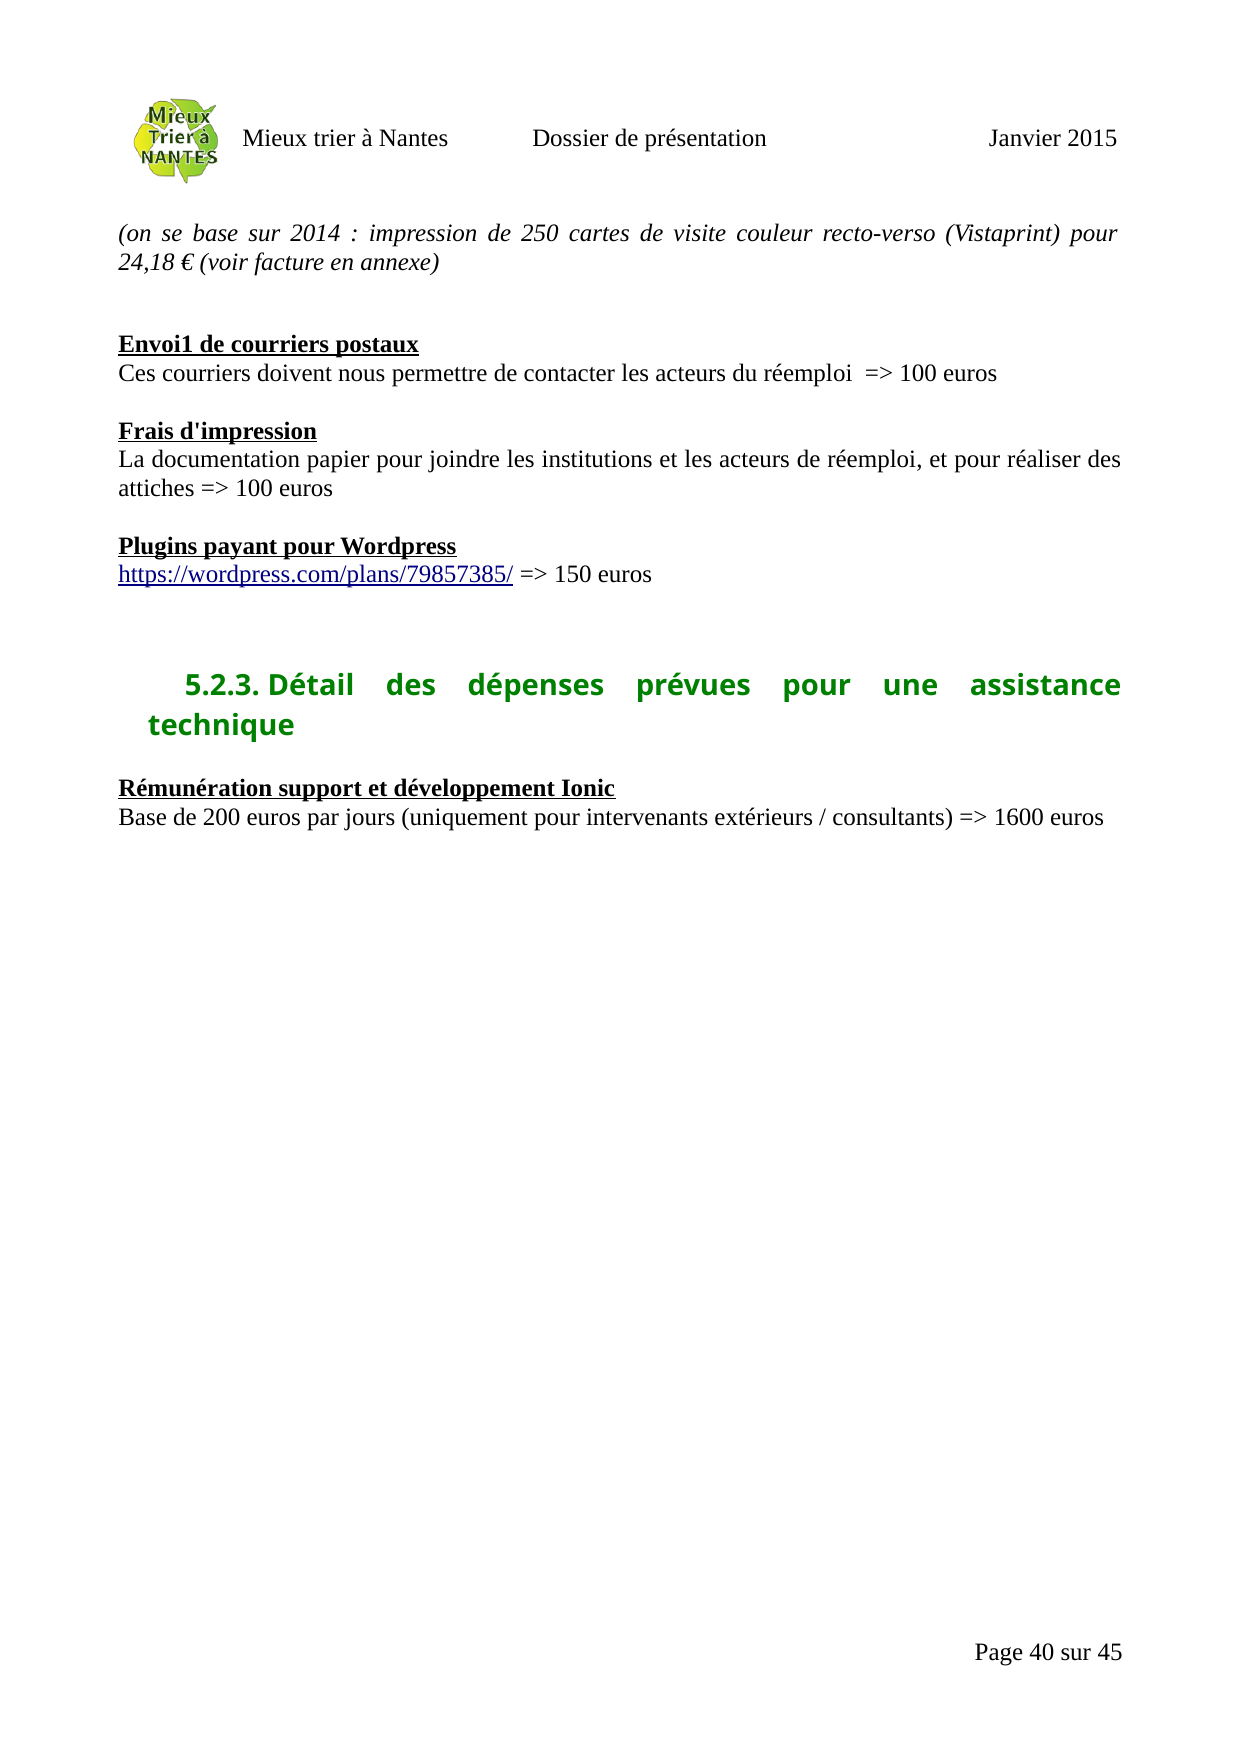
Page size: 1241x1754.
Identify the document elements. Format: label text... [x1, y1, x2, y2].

picture [131, 95, 221, 185]
text Base de 200 euros par jours (uniquement pour intervenants extérieurs / consultants) => 1600 euros [118, 802, 1122, 831]
text (on se base sur 2014 : impression de 250 cartes de visite couleur recto-verso (Vistaprint) pour 24,18 € (voir facture en annexe) [118, 218, 1122, 276]
text Ces courriers doivent nous permettre de contacter les acteurs du réemploi => 100 euros [118, 358, 1122, 387]
text La documentation papier pour joindre les institutions et les acteurs de réemploi, et pour réaliser des attiches => 100 euros [118, 444, 1122, 502]
subtitle Détail des dépenses prévues pour une assistance technique [148, 664, 1122, 744]
text Envoi1 de courriers postaux [118, 329, 1122, 358]
text Frais d'impression [118, 416, 1122, 444]
text Rémunération support et développement Ionic [118, 773, 1122, 802]
text Plugins payant pour Wordpress [118, 531, 1122, 559]
text https://wordpress.com/plans/79857385/ => 150 euros [118, 559, 1122, 588]
